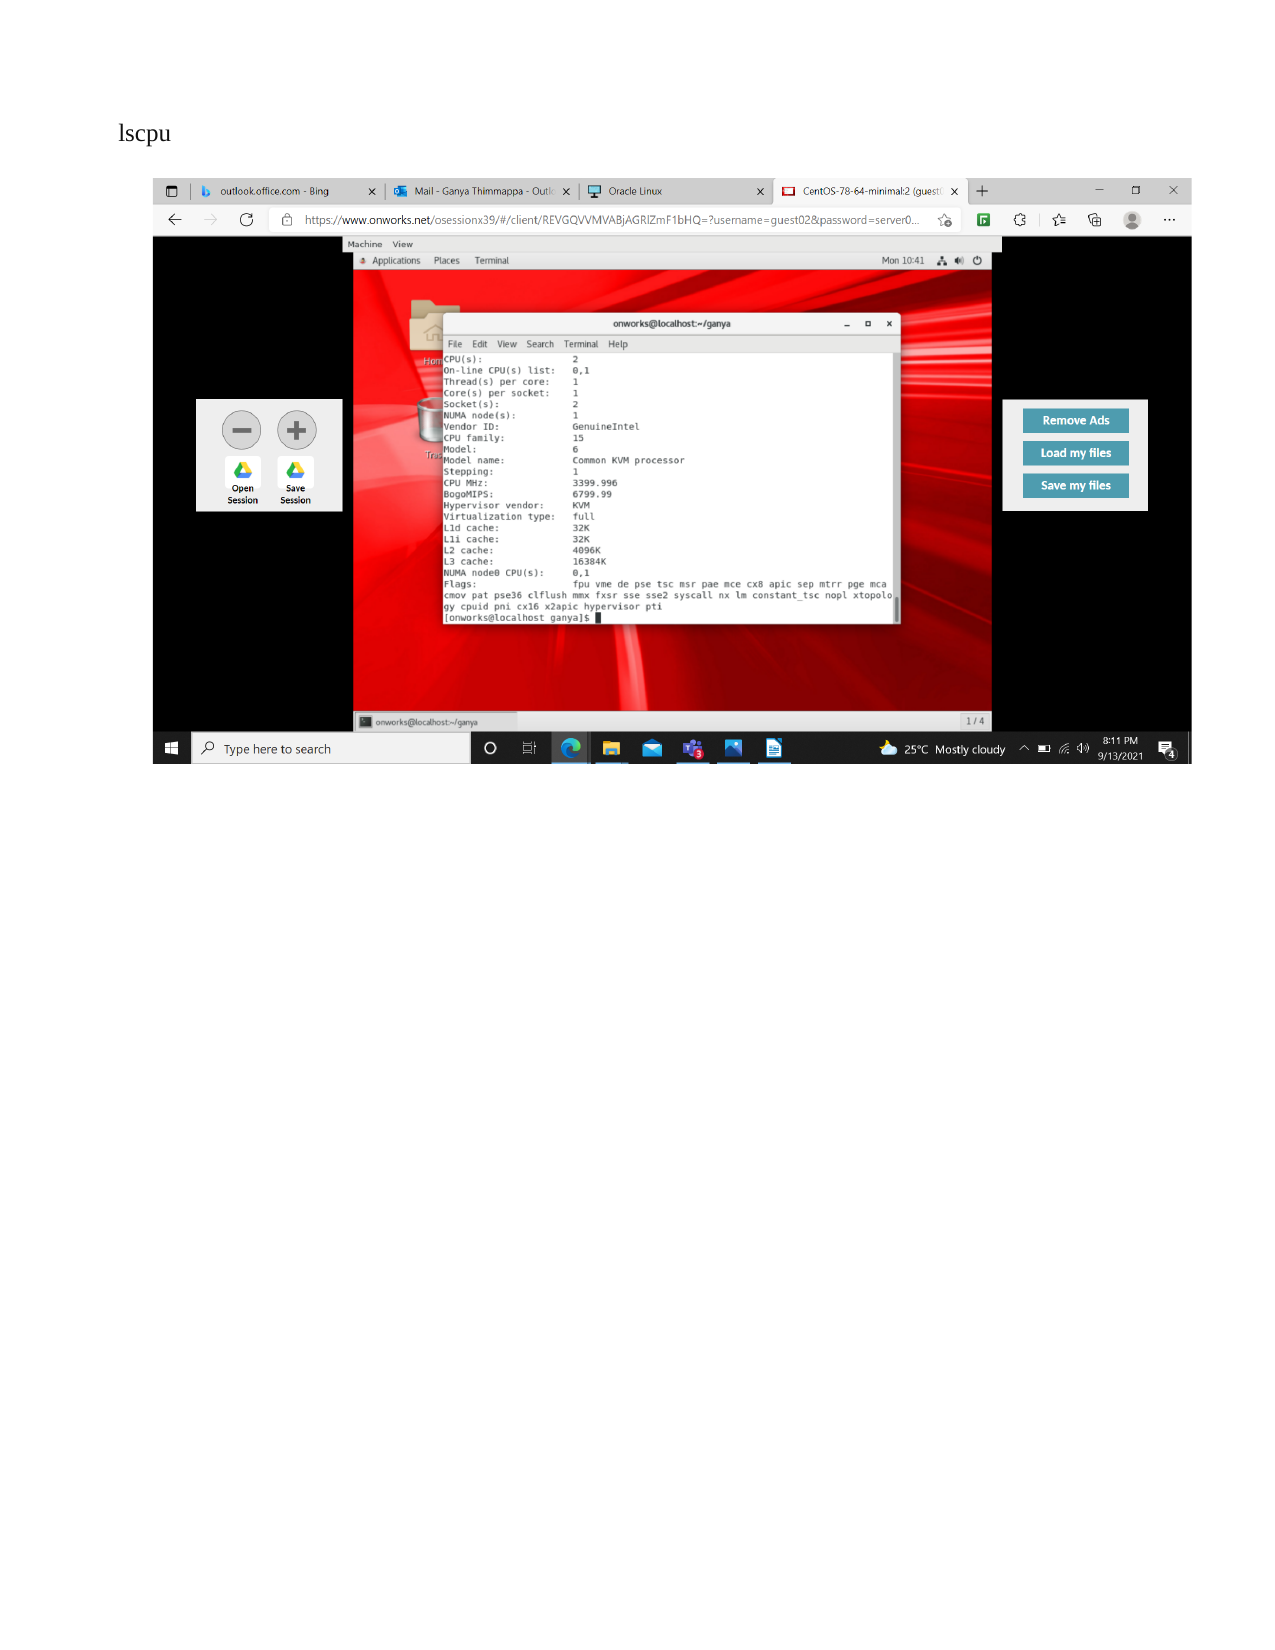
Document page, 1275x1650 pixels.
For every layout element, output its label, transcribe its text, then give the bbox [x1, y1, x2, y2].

picture [152, 178, 1192, 764]
text lscpu [118, 118, 1157, 147]
